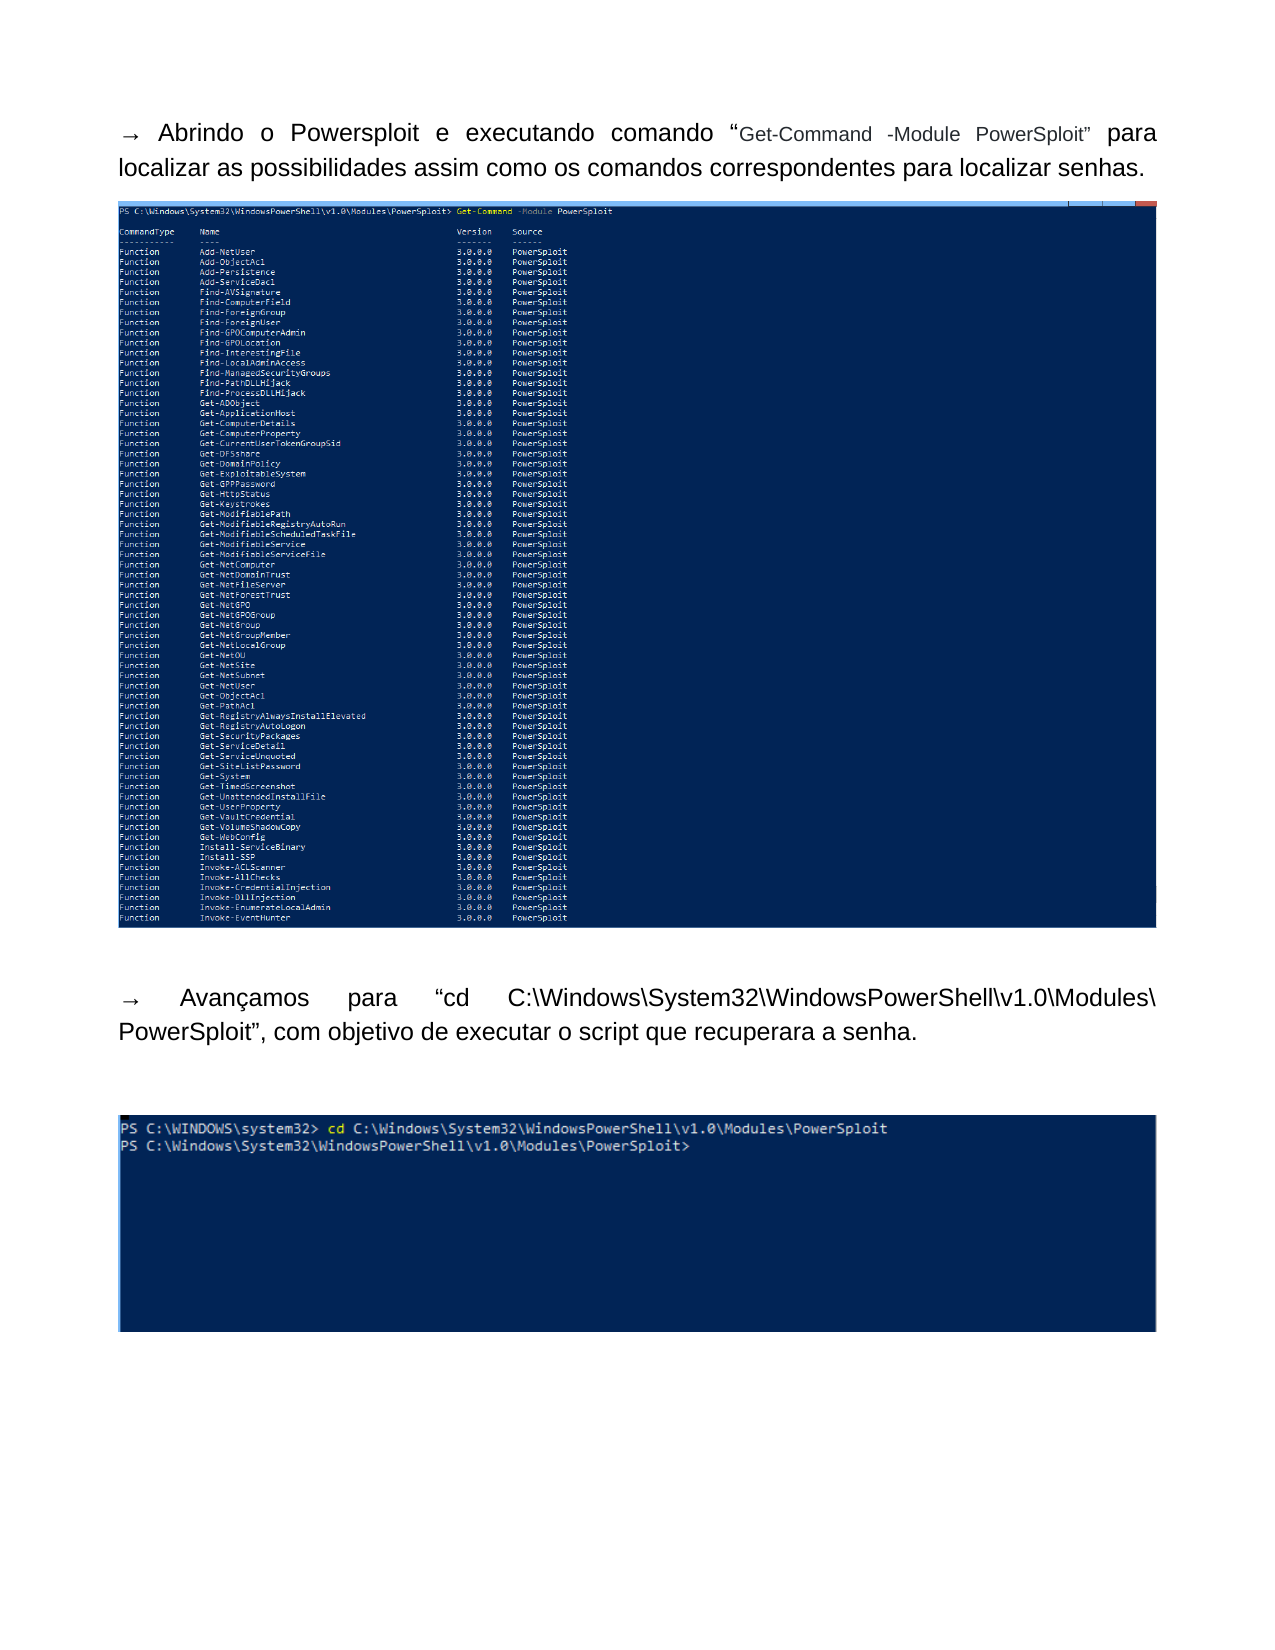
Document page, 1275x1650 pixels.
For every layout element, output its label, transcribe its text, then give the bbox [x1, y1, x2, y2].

picture [118, 201, 1157, 928]
text → Abrindo o Powersploit e executando comando “Get-Command -Module PowerSploit” para localizar as possibilidades assim como os comandos correspondentes para localizar senhas. [118, 118, 1157, 181]
text → Avançamos para “cd C:\Windows\System32\WindowsPowerShell\v1.0\Modules\PowerSploit”, com objetivo de executar o script que recuperara a senha. [118, 983, 1157, 1046]
picture [118, 1115, 1157, 1332]
